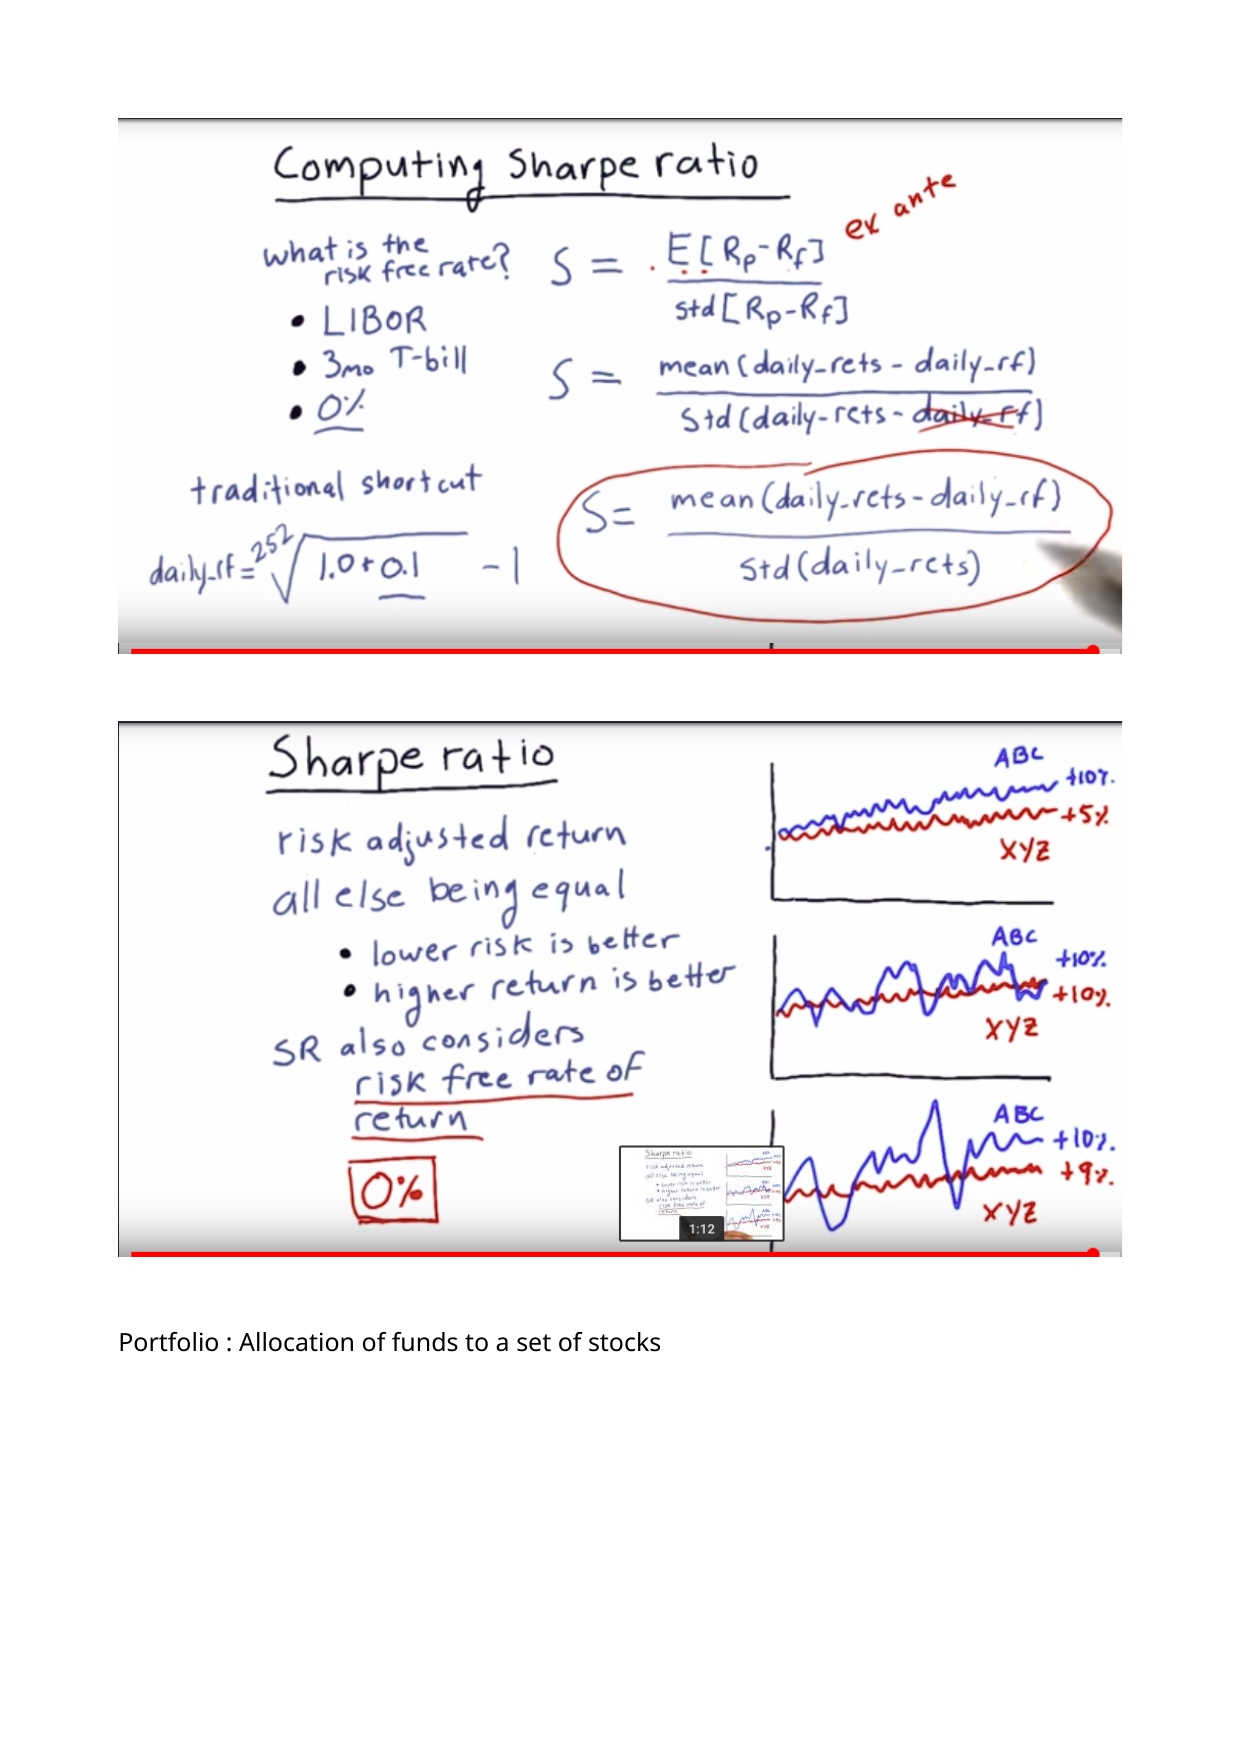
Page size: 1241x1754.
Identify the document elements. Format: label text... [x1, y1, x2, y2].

text Portfolio : Allocation of funds to a set of stocks [118, 1324, 1122, 1393]
picture [118, 721, 1123, 1257]
picture [118, 118, 1123, 654]
